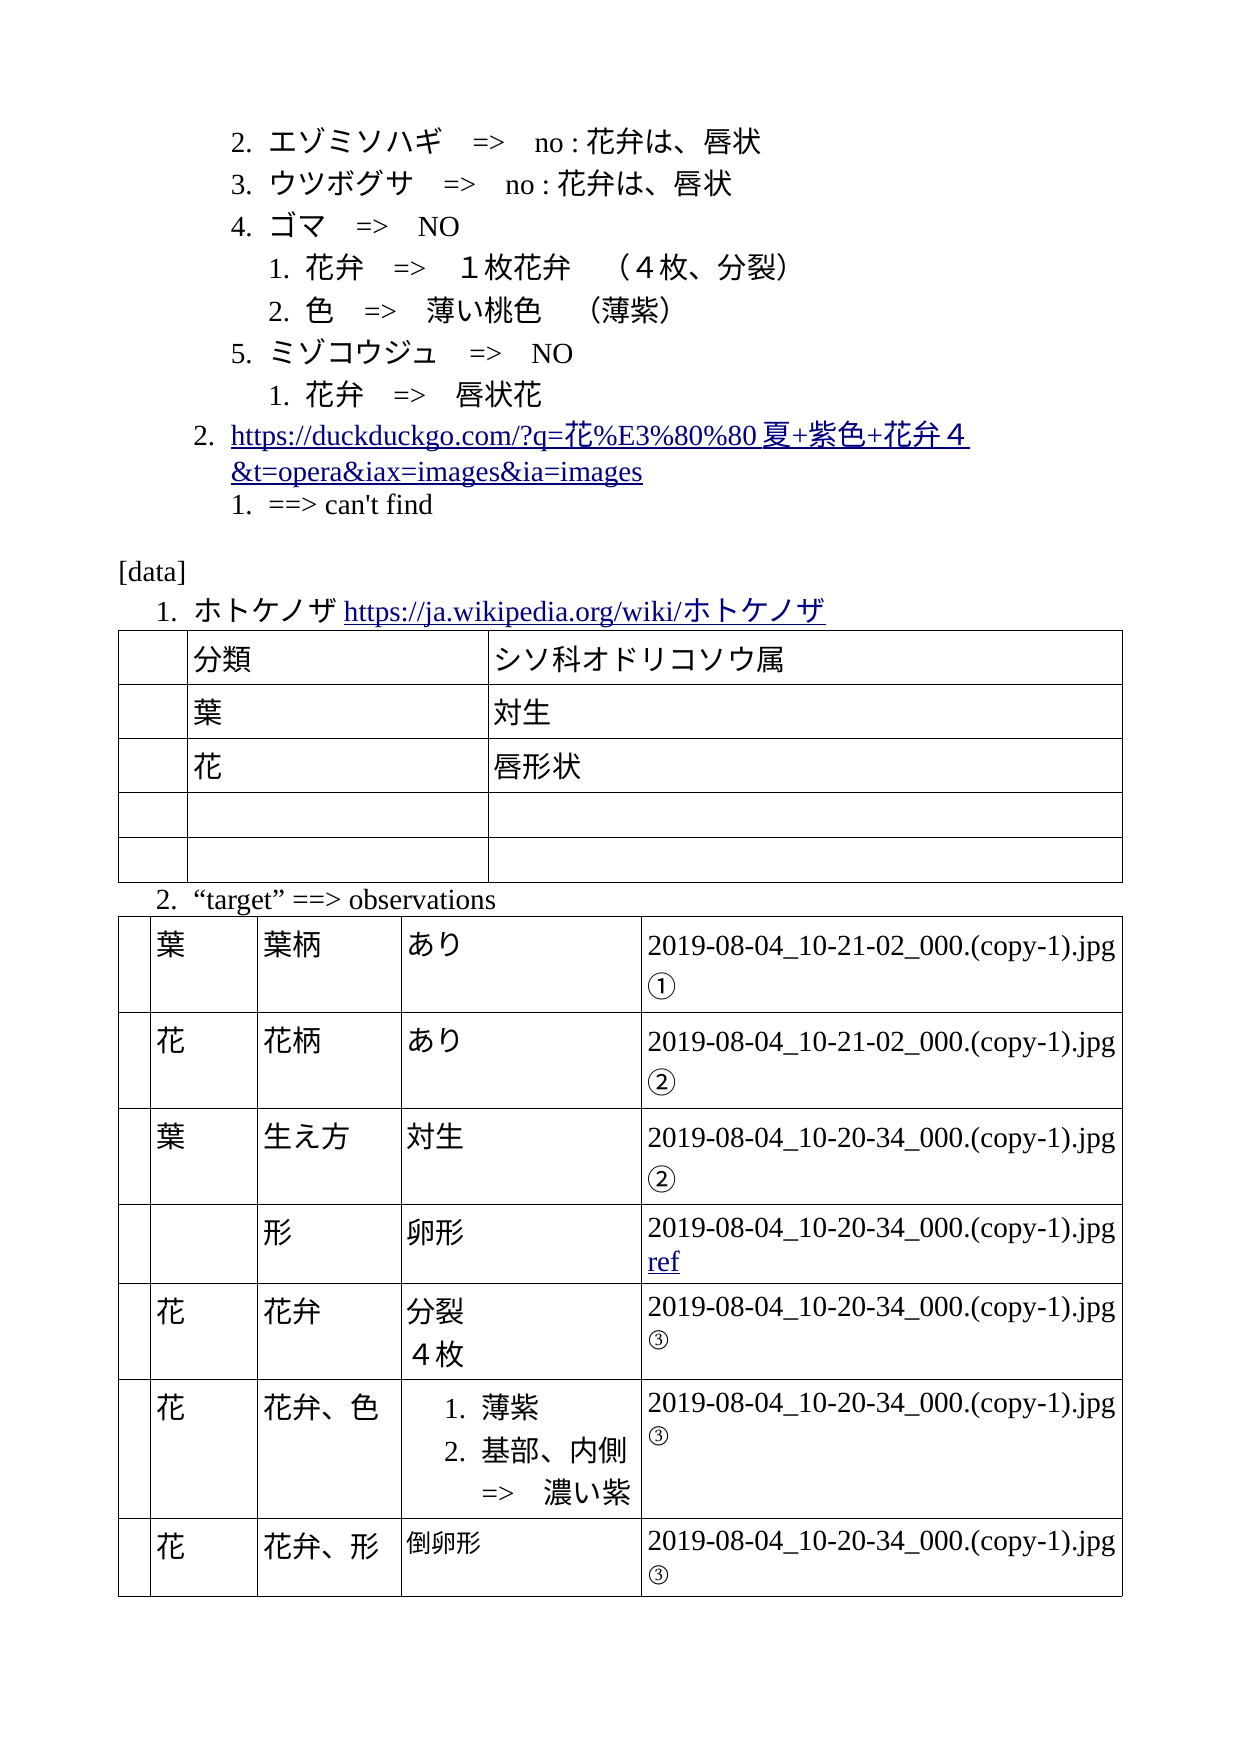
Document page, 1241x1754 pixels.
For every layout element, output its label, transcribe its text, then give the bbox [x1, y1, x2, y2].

list ゴマ => NO [231, 203, 1122, 245]
list https://duckduckgo.com/?q=花%E3%80%80夏+紫色+花弁４&t=opera&iax=images&ia=images [193, 414, 1122, 487]
list 色 => 薄い桃色 （薄紫） [268, 287, 1122, 329]
list ホトケノザ https://ja.wikipedia.org/wiki/ホトケノザ [156, 588, 1122, 630]
table_cell 2019-08-04_10-20-34_000.(copy-1).jpg ③ [642, 1519, 1122, 1596]
table_cell [119, 838, 187, 882]
table_cell 対生 [489, 685, 1122, 738]
table_cell [151, 1205, 257, 1283]
list エゾミソハギ => no : 花弁は、唇状 [231, 118, 1122, 160]
table_cell 花 [188, 739, 488, 792]
table_cell [119, 1013, 150, 1108]
table_header あり [402, 917, 641, 1012]
list 花弁 => 唇状花 [268, 372, 1122, 414]
table_cell あり [402, 1013, 641, 1108]
table_header 2019-08-04_10-21-02_000.(copy-1).jpg ① [642, 917, 1122, 1012]
table_header 分類 [188, 631, 488, 684]
table_cell 葉 [151, 1109, 257, 1204]
table_header [119, 917, 150, 1012]
table_cell 卵形 [402, 1205, 641, 1283]
list 花弁 => １枚花弁 （４枚、分裂） [268, 245, 1122, 287]
table_cell 花 [151, 1380, 257, 1517]
text [data] [118, 554, 1122, 588]
table_cell 花弁 [258, 1284, 401, 1379]
list “target” ==> observations [156, 883, 1122, 916]
table_cell 2019-08-04_10-20-34_000.(copy-1).jpg ref [642, 1205, 1122, 1283]
table_cell 花柄 [258, 1013, 401, 1108]
table_cell [119, 1205, 150, 1283]
table_cell 2019-08-04_10-20-34_000.(copy-1).jpg ② [642, 1109, 1122, 1204]
table_cell 倒卵形 [402, 1519, 641, 1596]
table_cell 対生 [402, 1109, 641, 1204]
table_cell 葉 [188, 685, 488, 738]
table_cell [119, 1519, 150, 1596]
table_cell [188, 838, 488, 882]
table_cell [119, 685, 187, 738]
table_cell 形 [258, 1205, 401, 1283]
table_cell [188, 793, 488, 837]
list ミゾコウジュ => NO [231, 329, 1122, 372]
table_cell [119, 793, 187, 837]
table_cell 生え方 [258, 1109, 401, 1204]
table_header シソ科オドリコソウ属 [489, 631, 1122, 684]
table_cell [489, 793, 1122, 837]
table_header 葉柄 [258, 917, 401, 1012]
table_cell 花弁、形 [258, 1519, 401, 1596]
table_cell 分裂 ４枚 [402, 1284, 641, 1379]
table_cell [119, 1284, 150, 1379]
list ウツボグサ => no : 花弁は、唇状 [231, 160, 1122, 203]
table_cell [489, 838, 1122, 882]
table_cell 2019-08-04_10-20-34_000.(copy-1).jpg ③ [642, 1380, 1122, 1517]
table_cell 2019-08-04_10-20-34_000.(copy-1).jpg ③ [642, 1284, 1122, 1379]
table_cell 花弁、色 [258, 1380, 401, 1517]
table_cell [119, 1380, 150, 1517]
table_cell 唇形状 [489, 739, 1122, 792]
table_cell 花 [151, 1519, 257, 1596]
table_cell 花 [151, 1013, 257, 1108]
table_cell [119, 739, 187, 792]
table_cell 2019-08-04_10-21-02_000.(copy-1).jpg ② [642, 1013, 1122, 1108]
table_cell [119, 1109, 150, 1204]
table_cell 薄紫 基部、内側 => 濃い紫 [402, 1380, 641, 1517]
table_header [119, 631, 187, 684]
list ==> can't find [231, 487, 1122, 521]
table_cell 花 [151, 1284, 257, 1379]
table_header 葉 [151, 917, 257, 1012]
